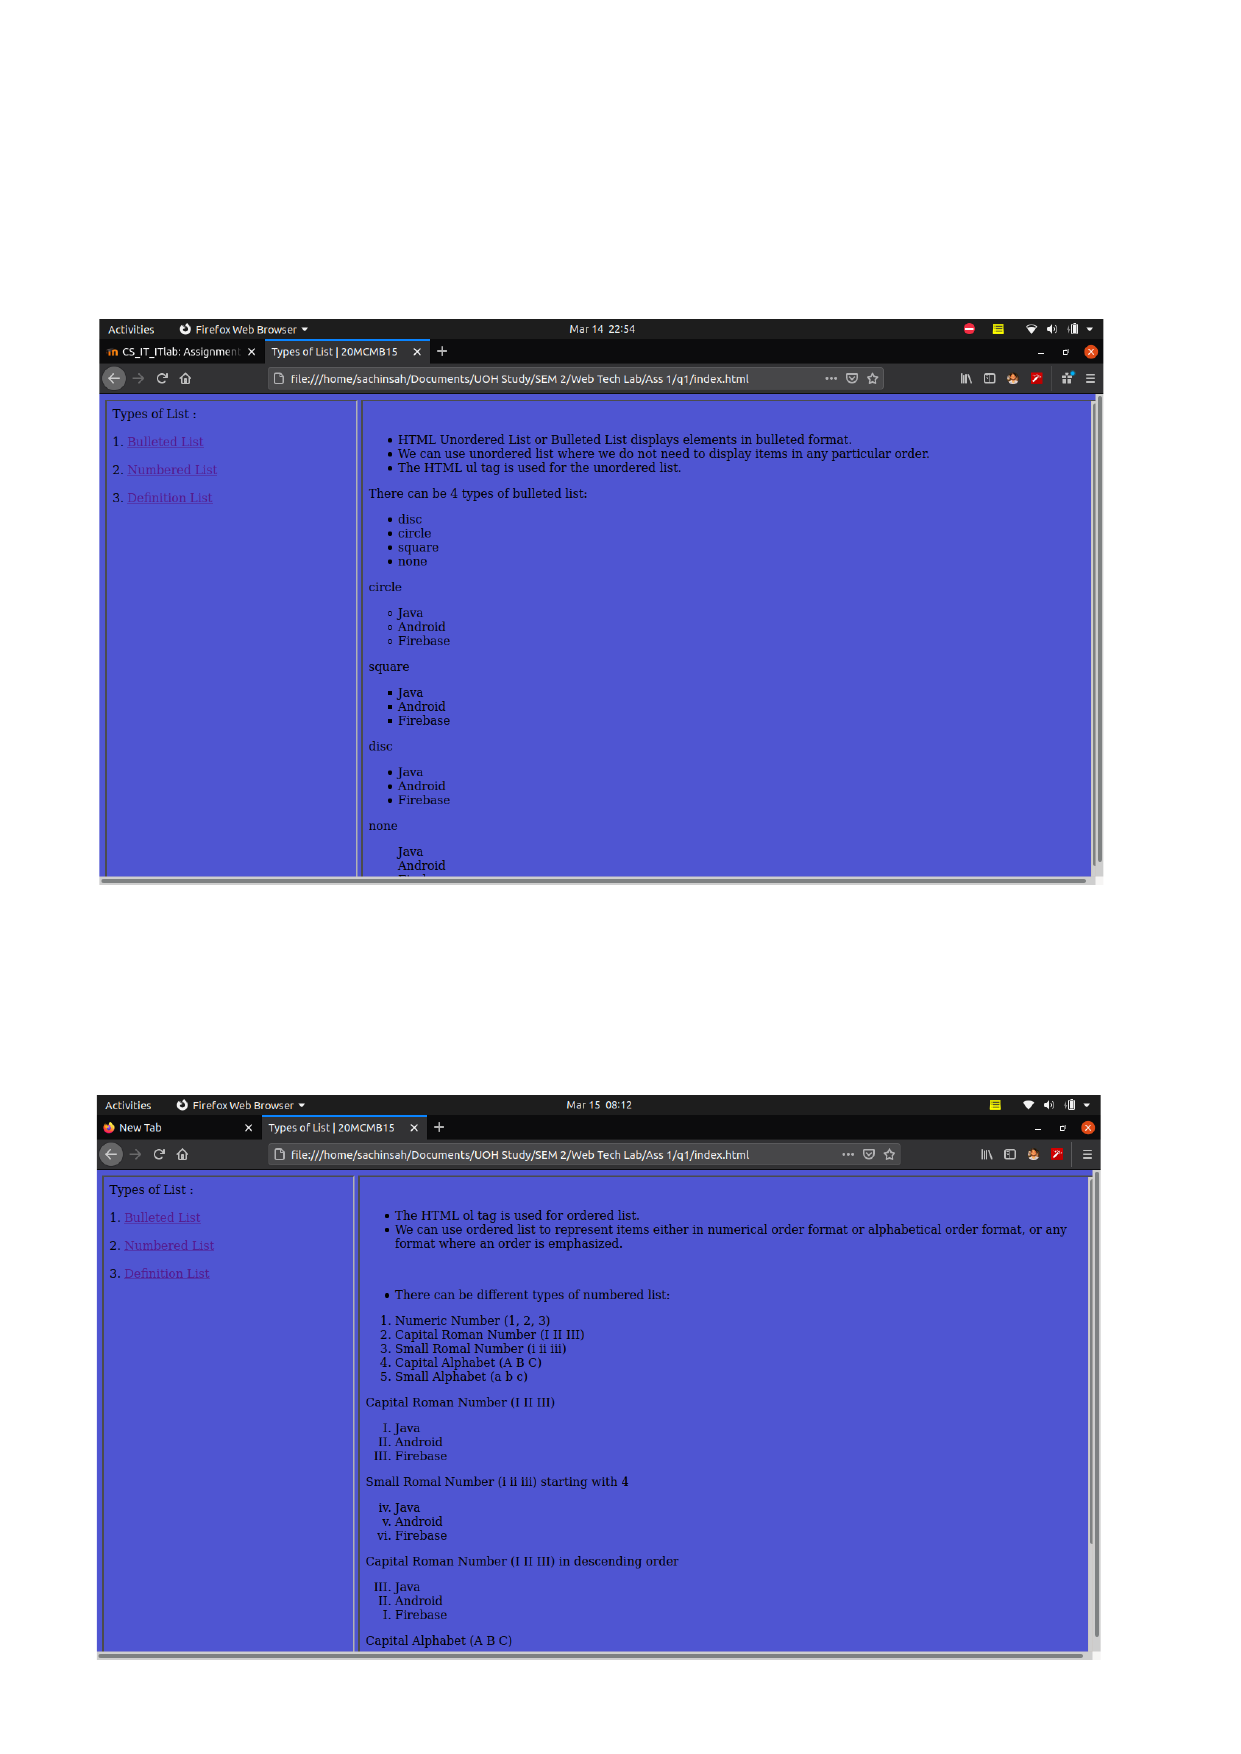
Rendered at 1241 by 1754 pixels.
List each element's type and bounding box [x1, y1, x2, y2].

picture [99, 319, 1104, 885]
picture [96, 1095, 1101, 1660]
